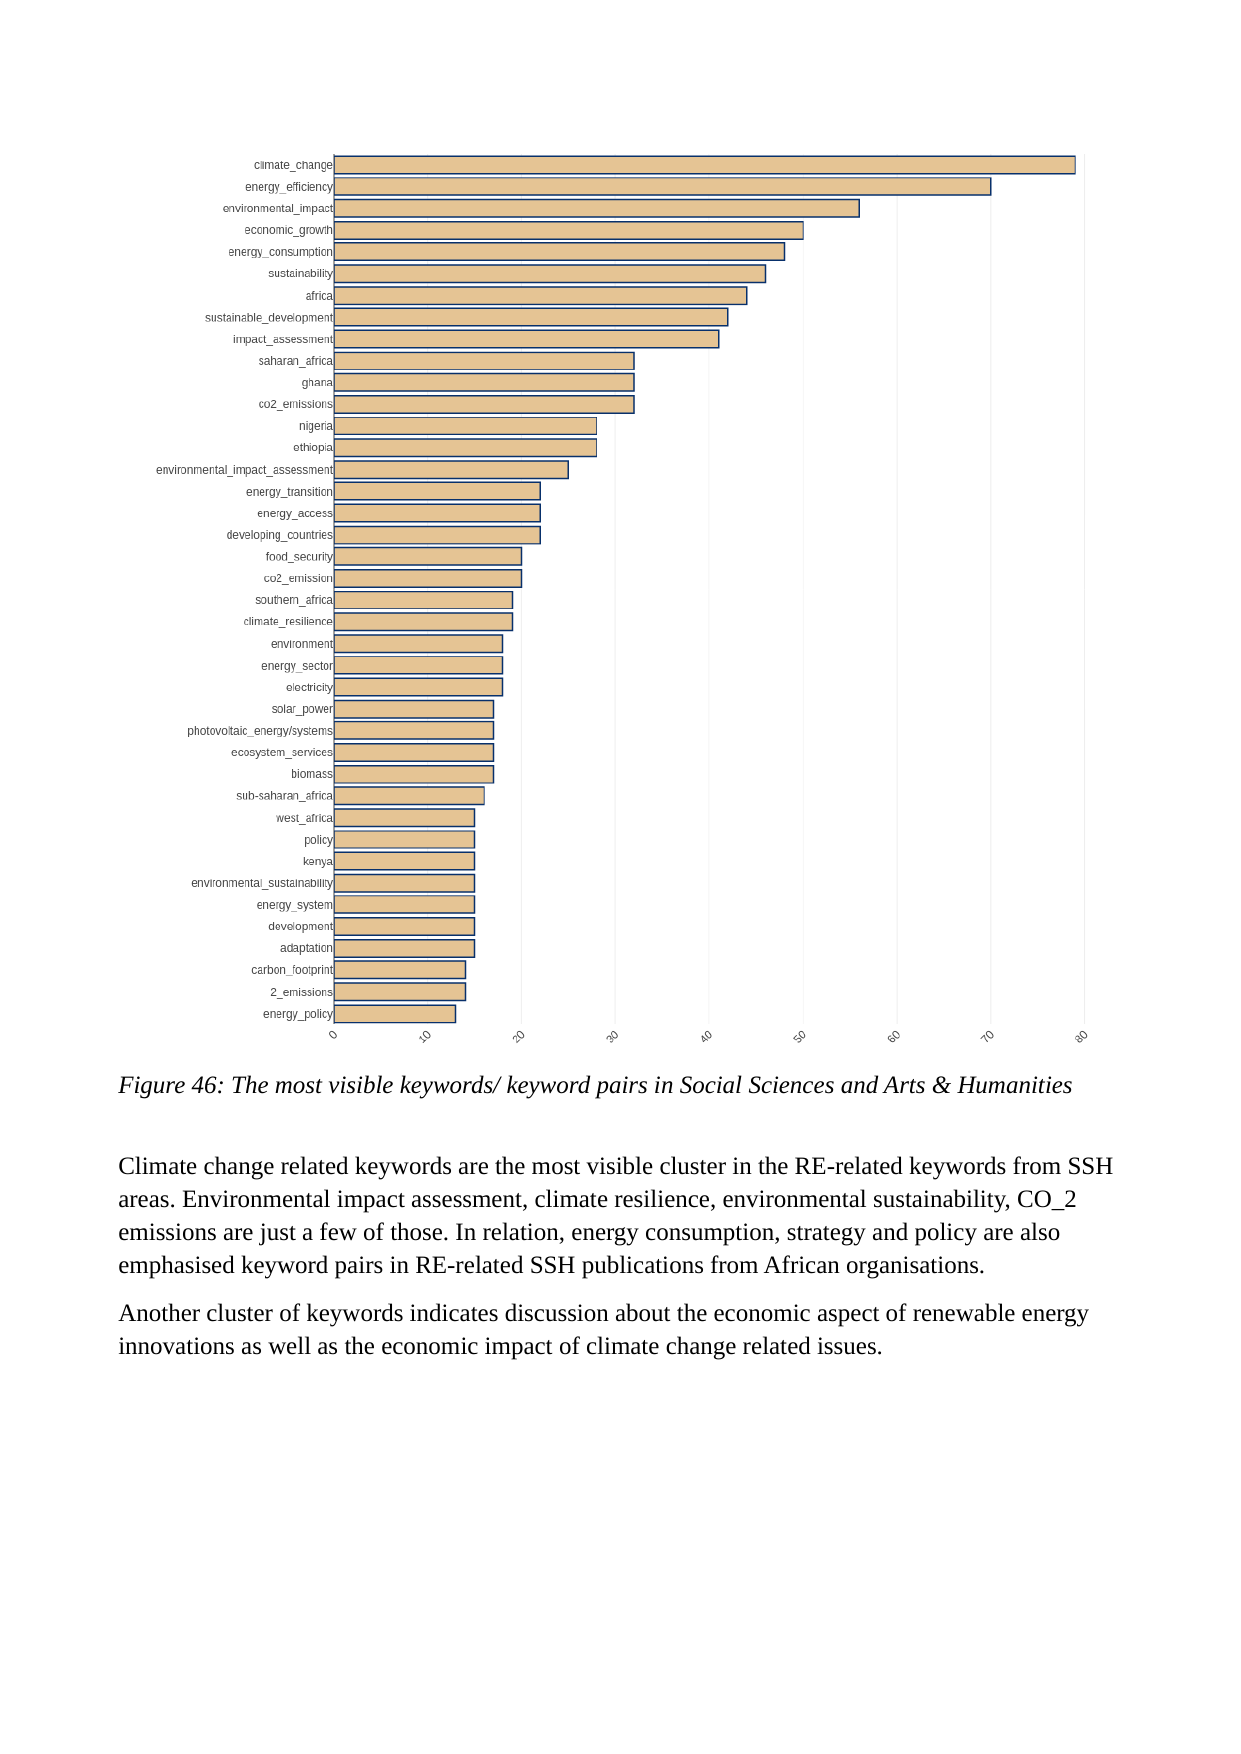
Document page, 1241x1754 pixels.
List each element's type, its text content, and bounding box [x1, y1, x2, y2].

text Another cluster of keywords indicates discussion about the economic aspect of renewable energy innovations as well as the economic impact of climate change related issues. [118, 1298, 1122, 1360]
picture [118, 130, 1123, 1071]
text Figure 46: The most visible keywords/ keyword pairs in Social Sciences and Arts & Humanities [118, 1071, 1122, 1099]
text Climate change related keywords are the most visible cluster in the RE-related keywords from SSH areas. Environmental impact assessment, climate resilience, environmental sustainability, CO_2 emissions are just a few of those. In relation, energy consumption, strategy and policy are also emphasised keyword pairs in RE-related SSH publications from African organisations. [118, 1151, 1122, 1279]
